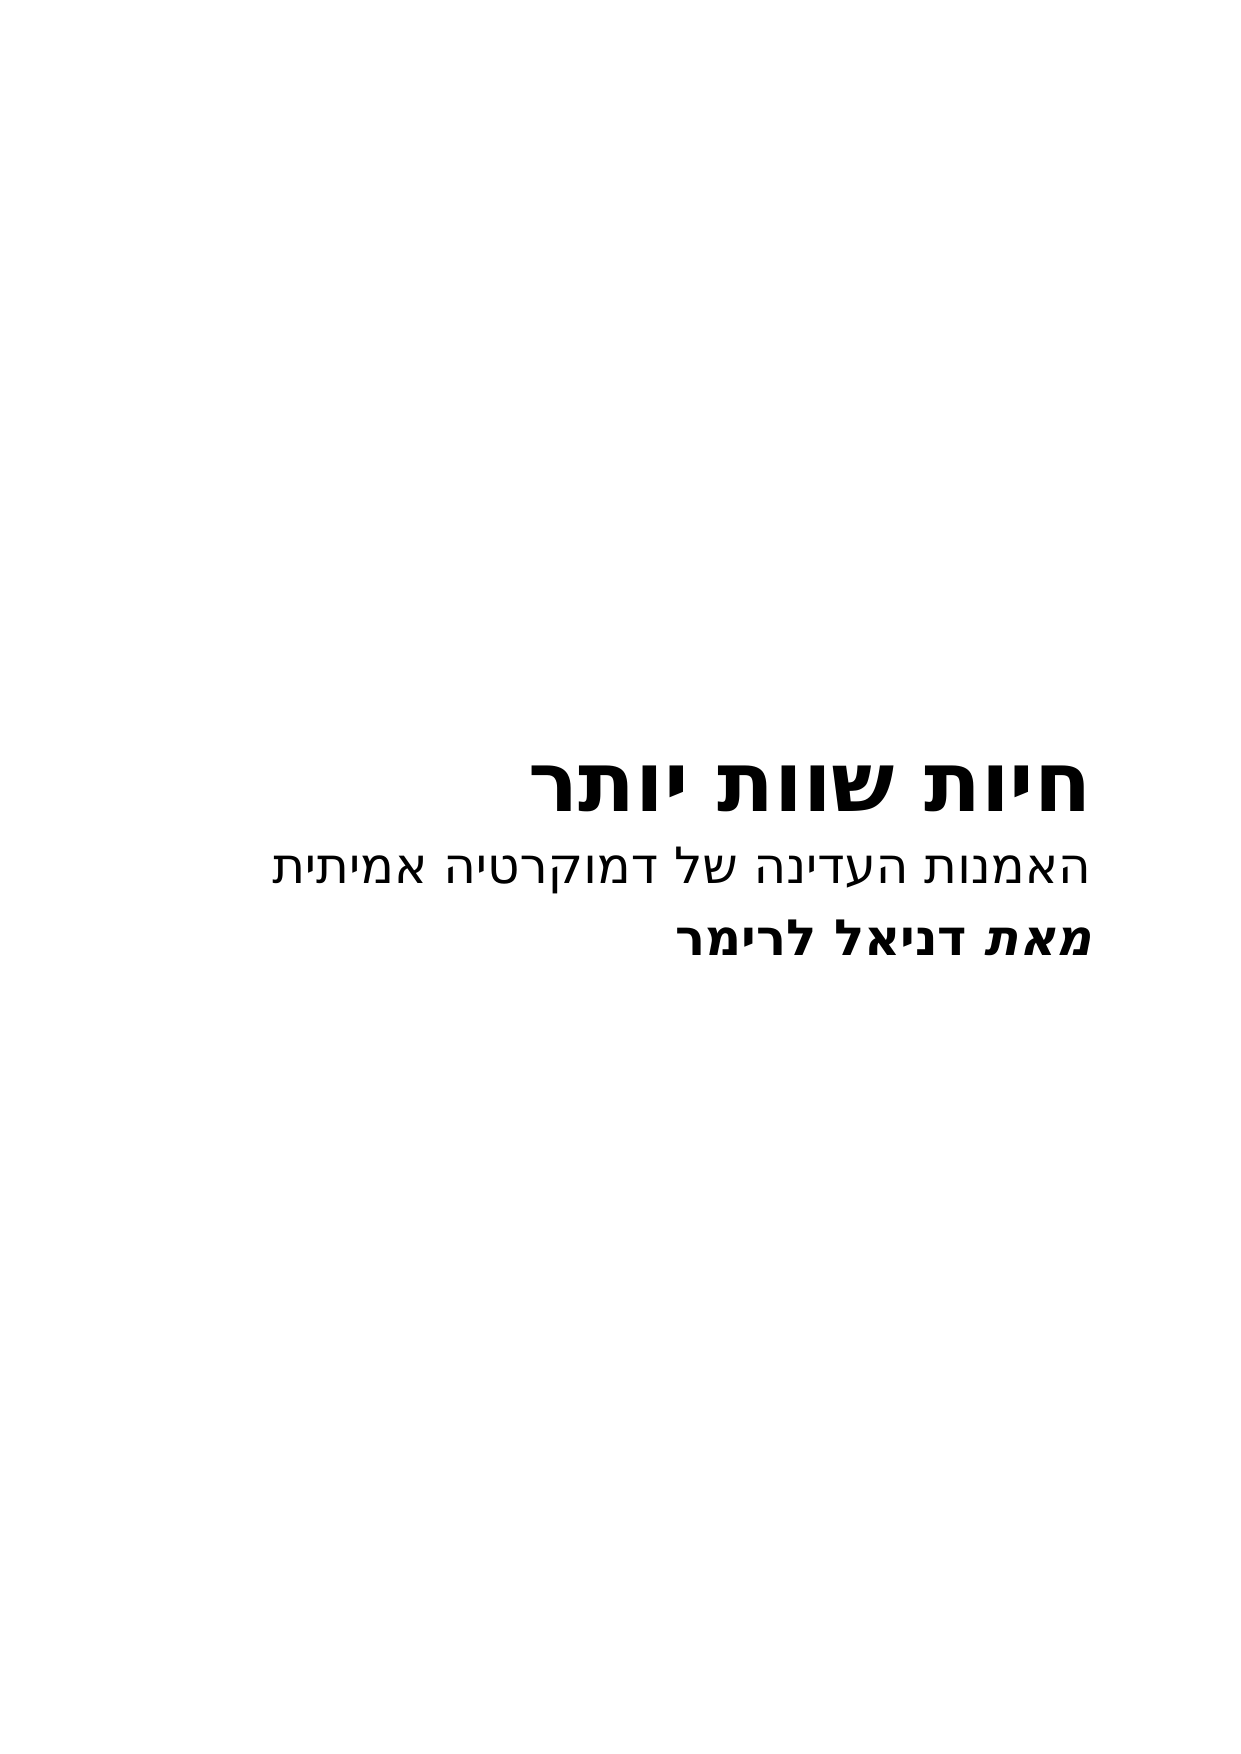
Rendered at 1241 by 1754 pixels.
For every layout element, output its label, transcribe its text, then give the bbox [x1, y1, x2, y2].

text האמנות העדינה של דמוקרטיה אמיתית [116, 849, 1124, 892]
text חיות שוות יותר [116, 777, 1124, 821]
text מאת דניאל לרימר [116, 921, 1124, 964]
